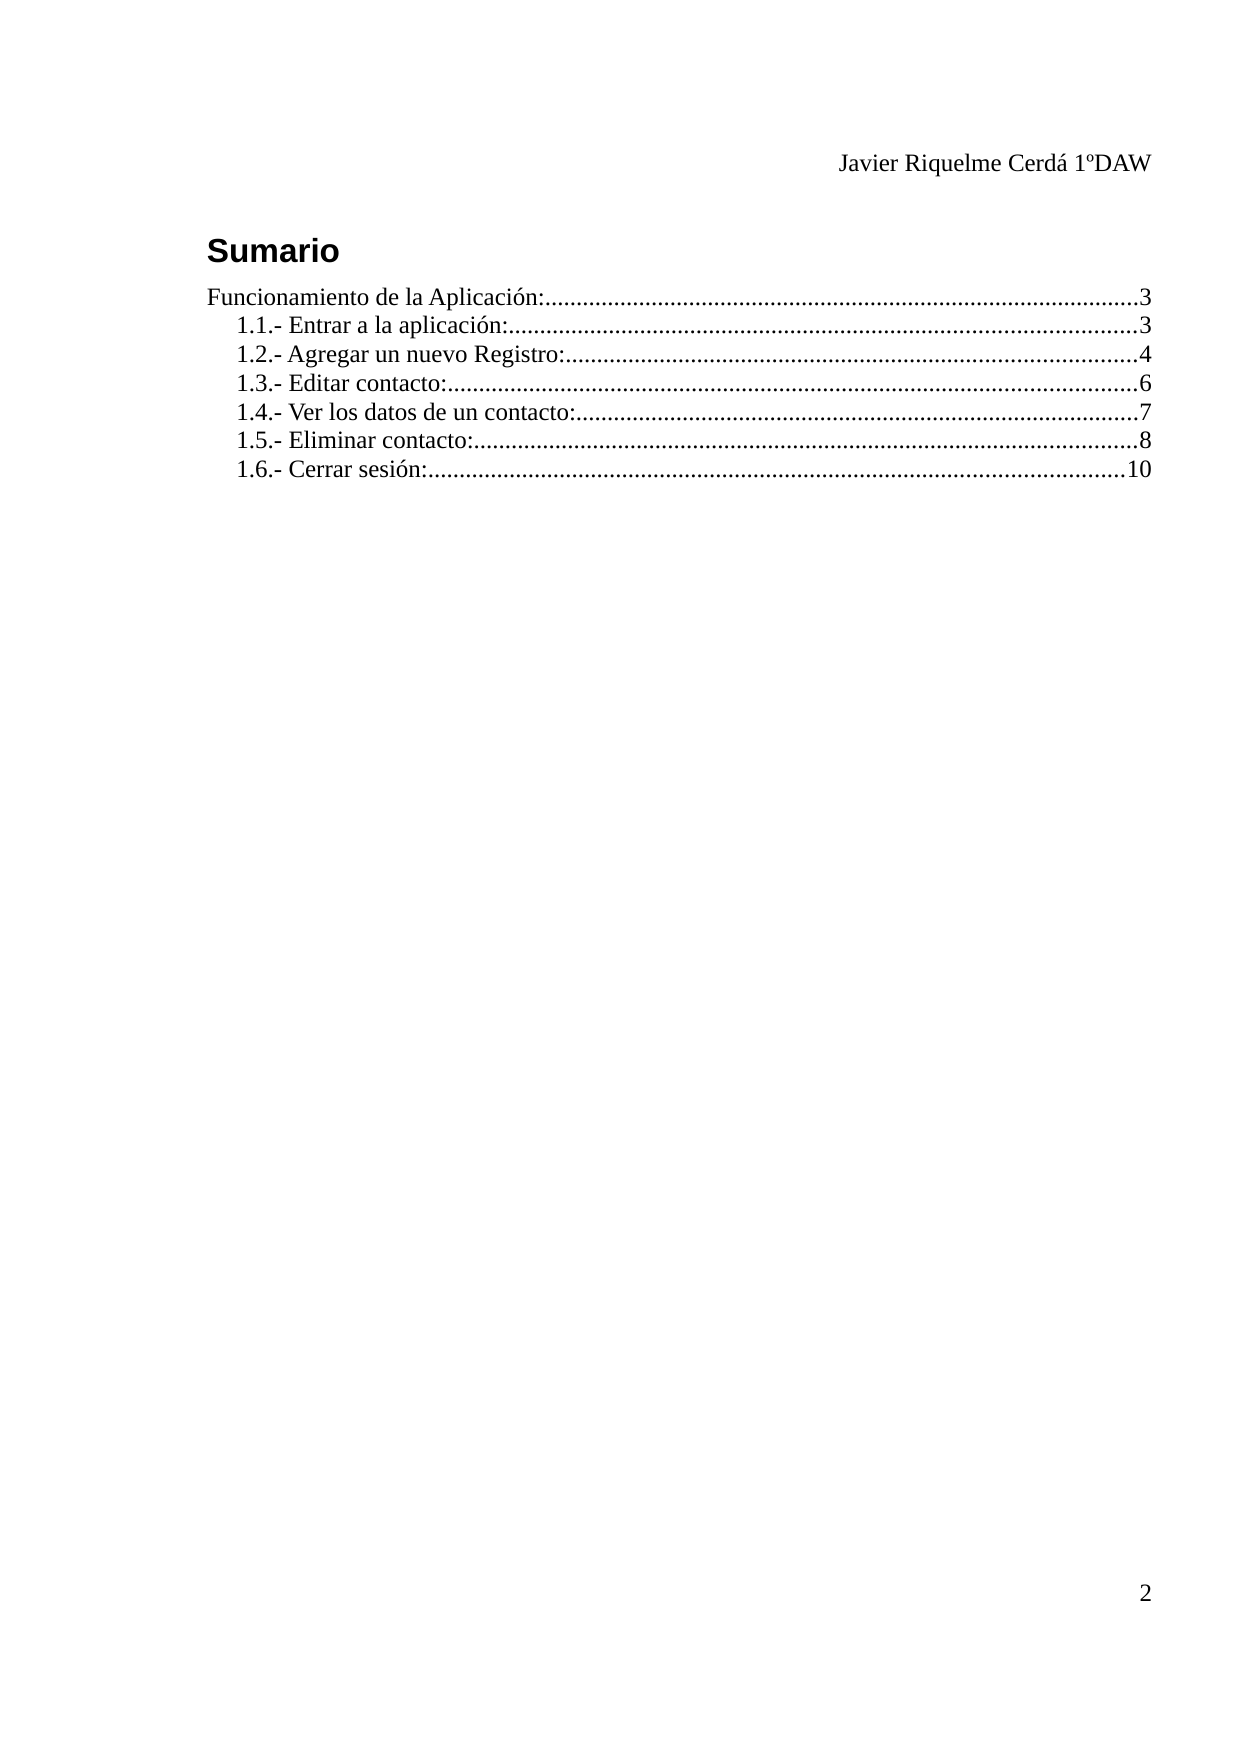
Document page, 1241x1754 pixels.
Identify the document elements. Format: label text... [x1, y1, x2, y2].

text 1.2.- Agregar un nuevo Registro: 4 [236, 339, 1152, 368]
text Funcionamiento de la Aplicación: 3 [207, 282, 1152, 311]
text 1.1.- Entrar a la aplicación: 3 [236, 311, 1152, 339]
text 1.5.- Eliminar contacto: 8 [236, 426, 1152, 454]
text 1.4.- Ver los datos de un contacto: 7 [236, 397, 1152, 426]
subtitle Sumario [207, 231, 1152, 269]
text 1.3.- Editar contacto: 6 [236, 368, 1152, 397]
text 1.6.- Cerrar sesión: 10 [236, 454, 1152, 483]
